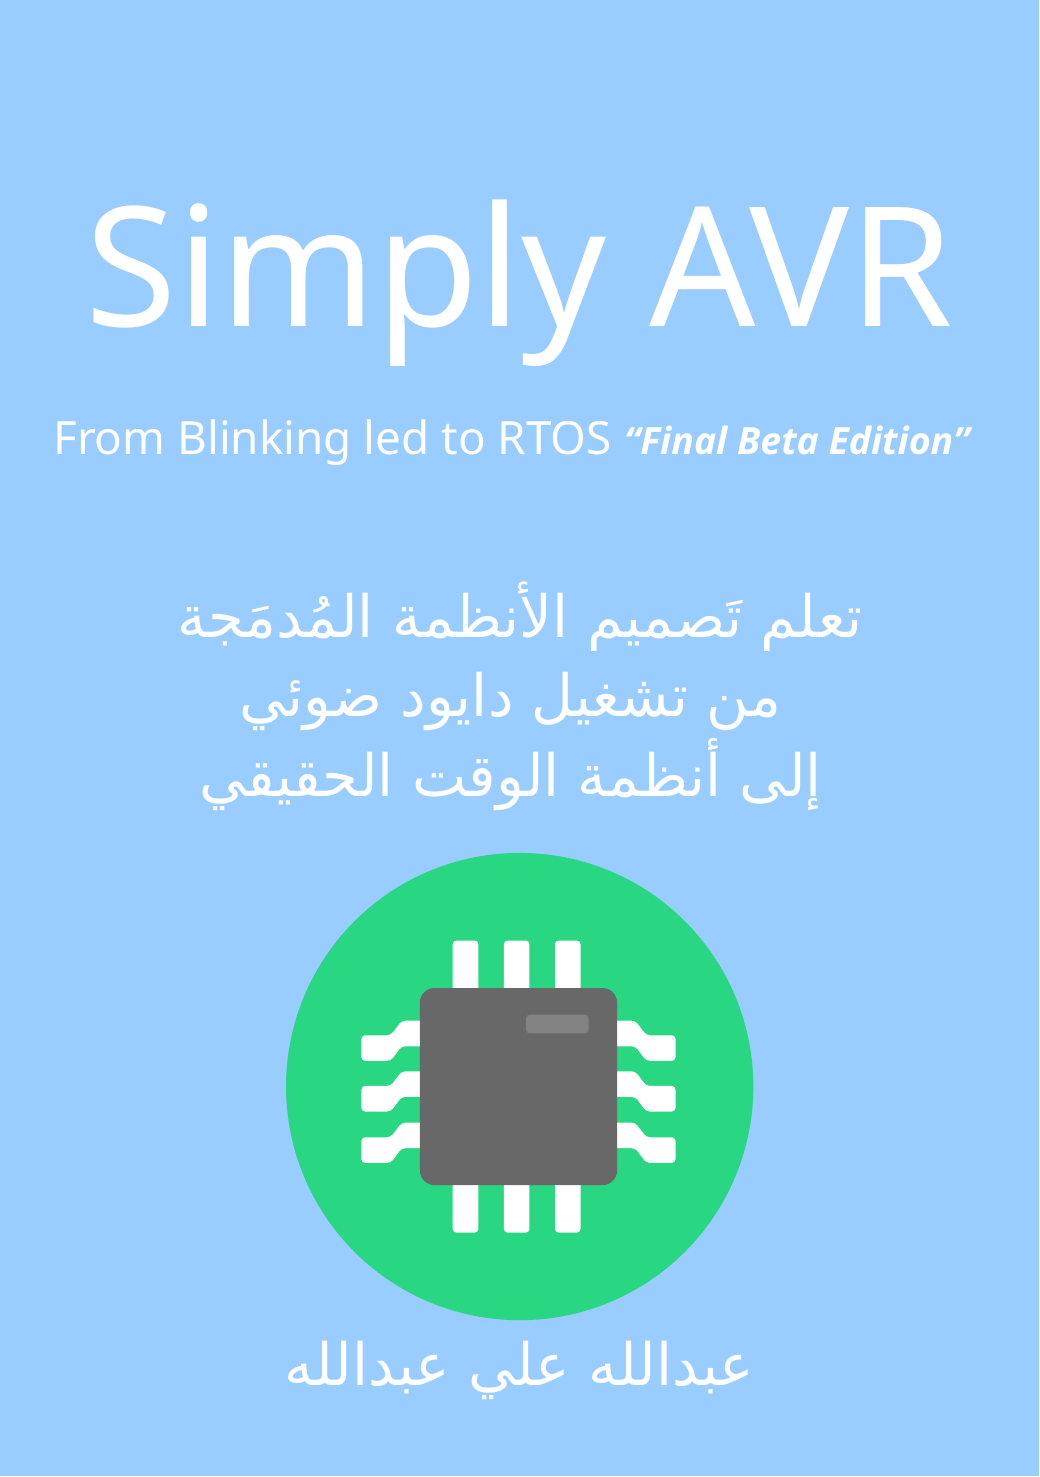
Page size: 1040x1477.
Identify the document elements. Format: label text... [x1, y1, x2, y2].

text إلى أنظمة الوقت الحقيقي [0, 733, 1039, 812]
text From Blinking led to RTOS “Final Beta Edition” [0, 405, 1039, 467]
text من تشغيل دايود ضوئي [0, 653, 1039, 733]
title Simply AVR [0, 148, 1039, 375]
text تعلم تَصميم الأنظمة المُدمَجة [0, 574, 1039, 653]
text عبدالله علي عبدالله [0, 812, 1039, 1401]
